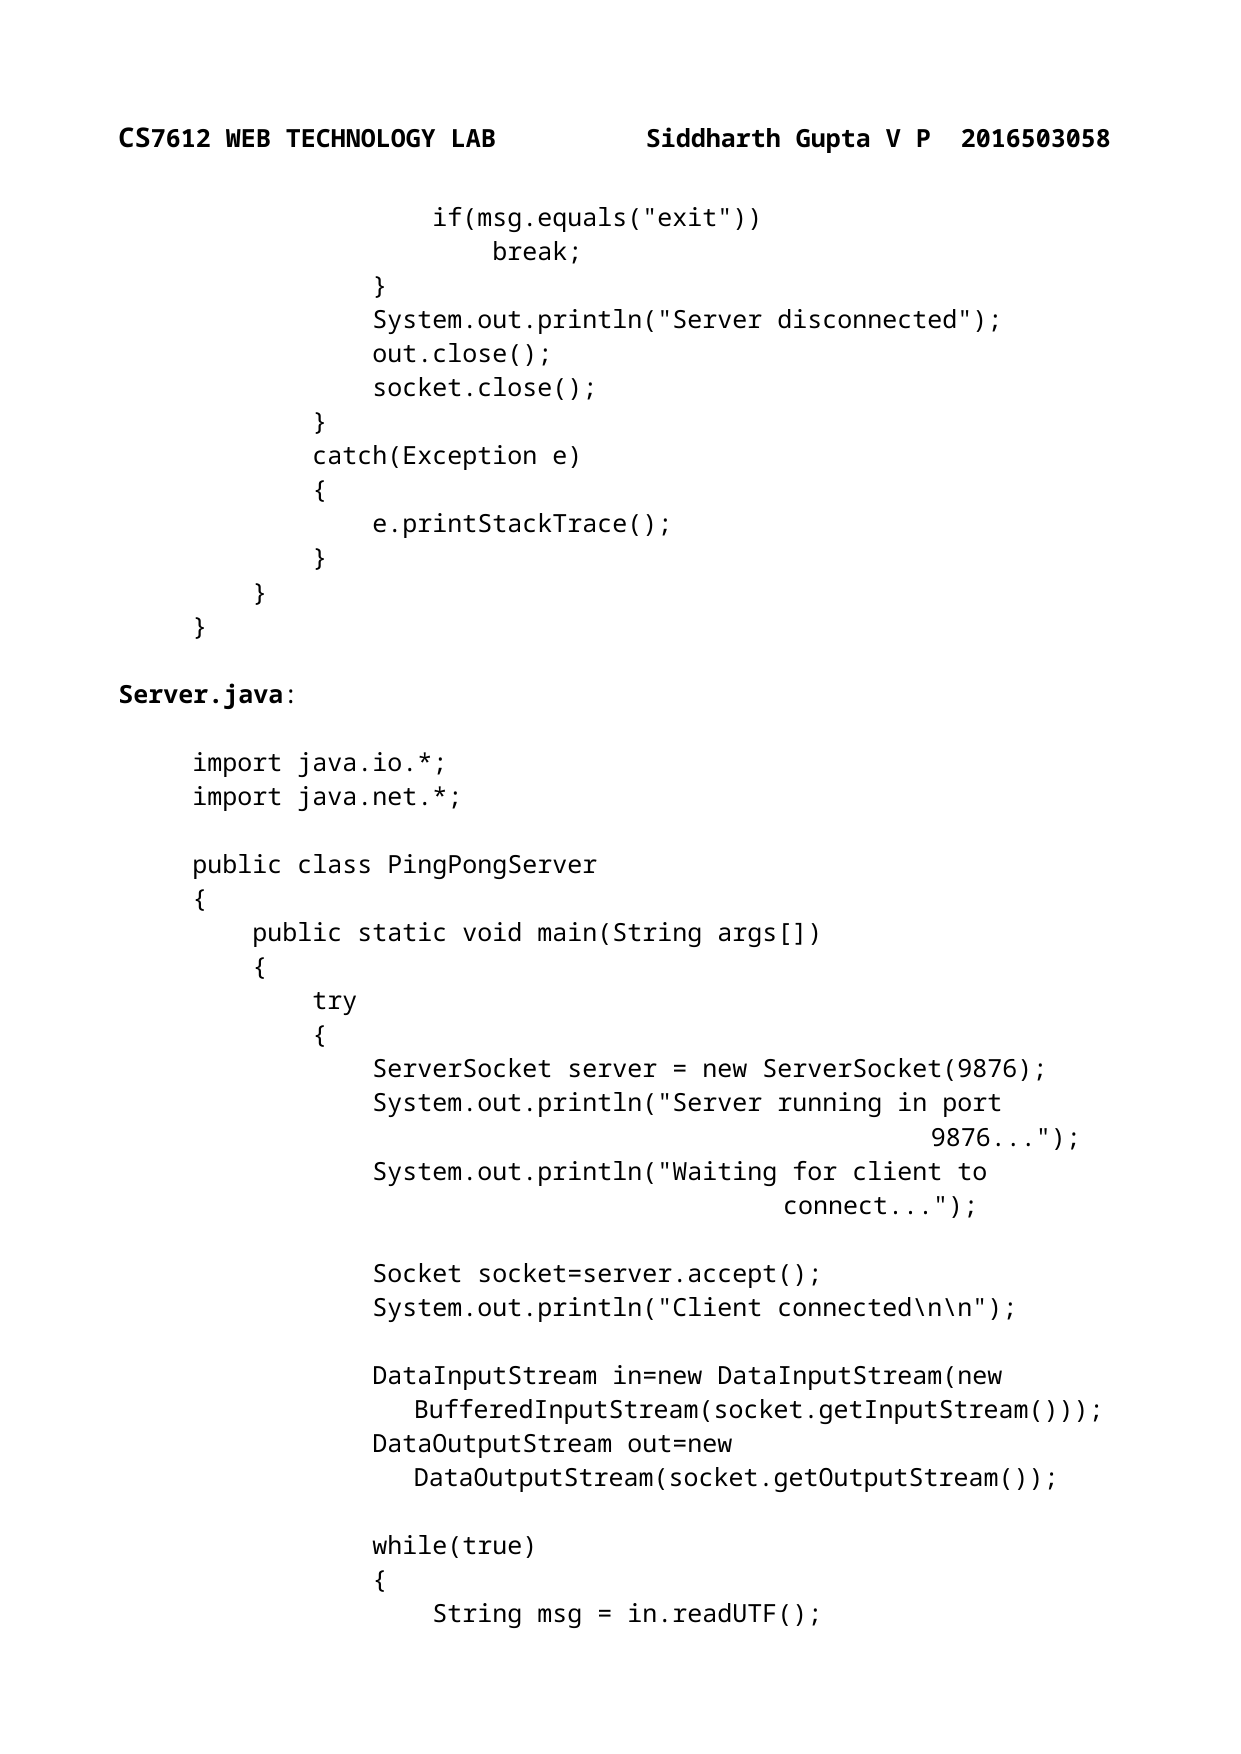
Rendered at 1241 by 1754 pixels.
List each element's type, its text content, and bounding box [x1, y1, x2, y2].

text out.close(); [192, 336, 1122, 370]
text String msg = in.readUTF(); [192, 1596, 1122, 1630]
text public static void main(String args[]) [192, 915, 1122, 949]
text } [192, 268, 1122, 302]
text } [192, 540, 1122, 574]
text System.out.println("Waiting for client to connect..."); [192, 1153, 1122, 1221]
text } [192, 608, 1122, 642]
text DataOutputStream out=new DataOutputStream(socket.getOutputStream()); [192, 1426, 1122, 1494]
text if(msg.equals("exit")) [192, 199, 1122, 233]
text e.printStackTrace(); [192, 506, 1122, 540]
text } [192, 404, 1122, 438]
text try [192, 983, 1122, 1017]
text import java.net.*; [192, 778, 1122, 813]
text socket.close(); [192, 370, 1122, 404]
text public class PingPongServer [192, 847, 1122, 881]
text { [192, 1017, 1122, 1051]
text } [192, 574, 1122, 608]
text { [192, 949, 1122, 983]
text DataInputStream in=new DataInputStream(new BufferedInputStream(socket.getInputStream())); [192, 1358, 1122, 1426]
text while(true) [192, 1528, 1122, 1562]
text { [192, 881, 1122, 915]
text import java.io.*; [192, 744, 1122, 778]
text Socket socket=server.accept(); [192, 1255, 1122, 1289]
text System.out.println("Server running in port 9876..."); [192, 1085, 1122, 1153]
text System.out.println("Client connected\n\n"); [192, 1289, 1122, 1323]
text catch(Exception e) [192, 438, 1122, 472]
text Server.java: [118, 676, 1122, 710]
text break; [192, 233, 1122, 268]
text { [192, 472, 1122, 506]
text System.out.println("Server disconnected"); [192, 302, 1122, 336]
text ServerSocket server = new ServerSocket(9876); [192, 1051, 1122, 1085]
text { [192, 1562, 1122, 1596]
